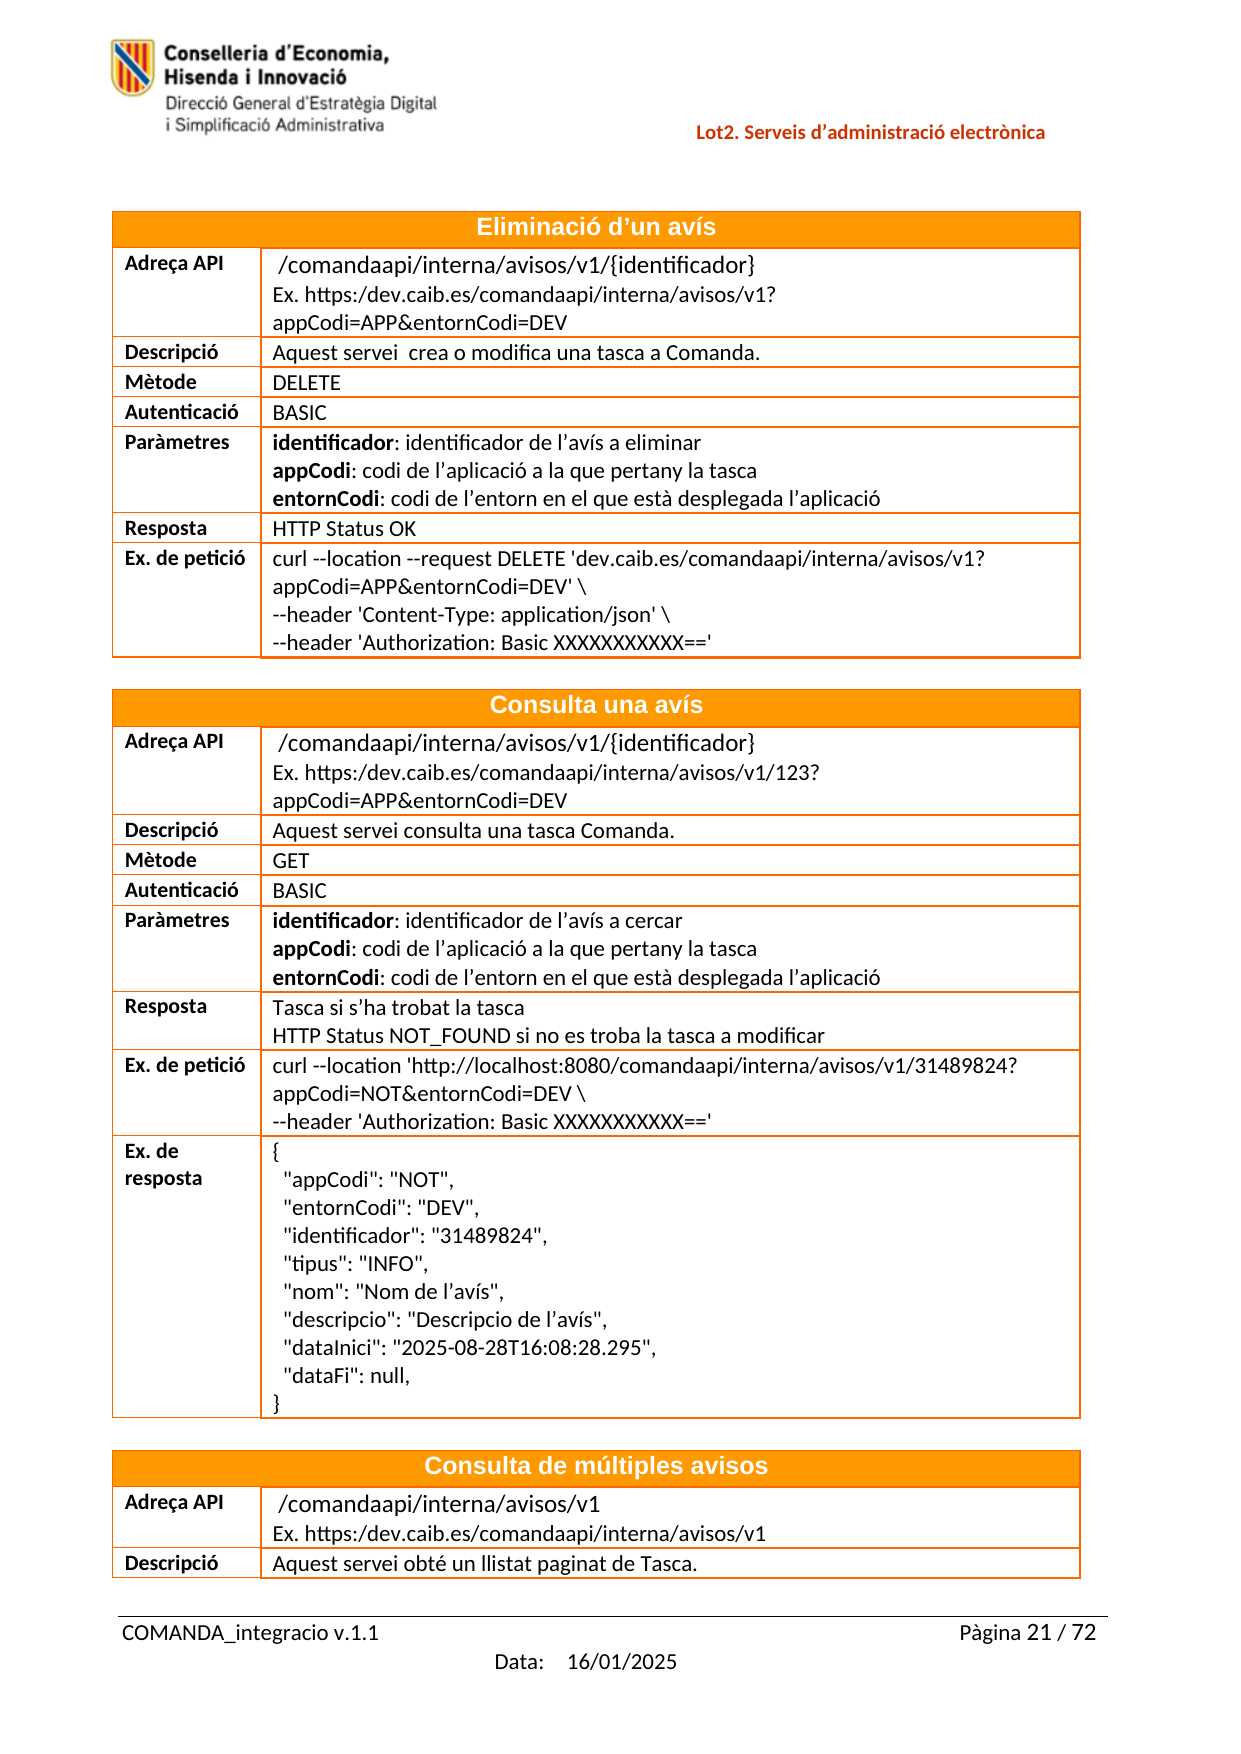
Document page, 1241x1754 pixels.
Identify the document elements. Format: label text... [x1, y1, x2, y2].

table_cell /comandaapi/interna/avisos/v1 Ex. https:/dev.caib.es/comandaapi/interna/avisos/v1 [262, 1488, 1079, 1547]
table_cell Tasca si s’ha trobat la tasca HTTP Status NOT_FOUND si no es troba la tasca a modificar [262, 993, 1079, 1049]
table_cell identificador: identificador de l’avís a eliminar appCodi: codi de l’aplicació a la que pertany la tasca entornCodi: codi de l’entorn en el que està desplegada l’aplicació [262, 428, 1079, 512]
table_cell Mètode [113, 845, 260, 874]
table_cell Aquest servei crea o modifica una tasca a Comanda. [262, 338, 1079, 366]
table_header Consulta de múltiples avisos [113, 1451, 1079, 1486]
table_cell HTTP Status OK [262, 514, 1079, 542]
table_cell Descripció [113, 1548, 260, 1577]
table_cell Autenticació [113, 875, 260, 904]
table_header Consulta una avís [113, 690, 1079, 726]
table_cell Ex. de petició [113, 1050, 260, 1135]
table_cell Ex. de petició [113, 543, 260, 656]
table_cell Ex. de resposta [113, 1136, 260, 1417]
table_cell /comandaapi/interna/avisos/v1/{identificador} Ex. https:/dev.caib.es/comandaapi/interna/avisos/v1?appCodi=APP&entornCodi=DEV [262, 249, 1079, 336]
table_cell Adreça API [113, 248, 260, 336]
table_cell DELETE [262, 368, 1079, 396]
table_cell curl --location --request DELETE 'dev.caib.es/comandaapi/interna/avisos/v1?appCodi=APP&entornCodi=DEV' \ --header 'Content-Type: application/json' \ --header 'Authorization: Basic XXXXXXXXXXX==' [262, 544, 1079, 656]
picture [100, 26, 467, 156]
table_cell /comandaapi/interna/avisos/v1/{identificador} Ex. https:/dev.caib.es/comandaapi/interna/avisos/v1/123?appCodi=APP&entornCodi=DEV [262, 728, 1079, 814]
table_cell Descripció [113, 337, 260, 366]
table_cell Descripció [113, 815, 260, 844]
table_cell Resposta [113, 992, 260, 1049]
table_cell Resposta [113, 513, 260, 542]
table_cell Aquest servei consulta una tasca Comanda. [262, 816, 1079, 844]
table_cell curl --location 'http://localhost:8080/comandaapi/interna/avisos/v1/31489824?appCodi=NOT&entornCodi=DEV \ --header 'Authorization: Basic XXXXXXXXXXX==' [262, 1051, 1079, 1135]
table_cell Adreça API [113, 1487, 260, 1547]
table_header Eliminació d’un avís [113, 212, 1079, 247]
table_cell identificador: identificador de l’avís a cercar appCodi: codi de l’aplicació a la que pertany la tasca entornCodi: codi de l’entorn en el que està desplegada l’aplicació [262, 907, 1079, 991]
table_cell { "appCodi": "NOT", "entornCodi": "DEV", "identificador": "31489824", "tipus": "INFO", "nom": "Nom de l’avís", "descripcio": "Descripcio de l’avís", "dataInici": "2025-08-28T16:08:28.295", "dataFi": null, } [262, 1137, 1079, 1417]
table_cell BASIC [262, 398, 1079, 426]
table_cell Adreça API [113, 727, 260, 814]
table_cell Aquest servei obté un llistat paginat de Tasca. [262, 1549, 1079, 1577]
table_cell Mètode [113, 367, 260, 396]
table_cell BASIC [262, 876, 1079, 904]
table_cell GET [262, 846, 1079, 874]
table_cell Autenticació [113, 397, 260, 426]
table_cell Paràmetres [113, 906, 260, 991]
table_cell Paràmetres [113, 427, 260, 512]
